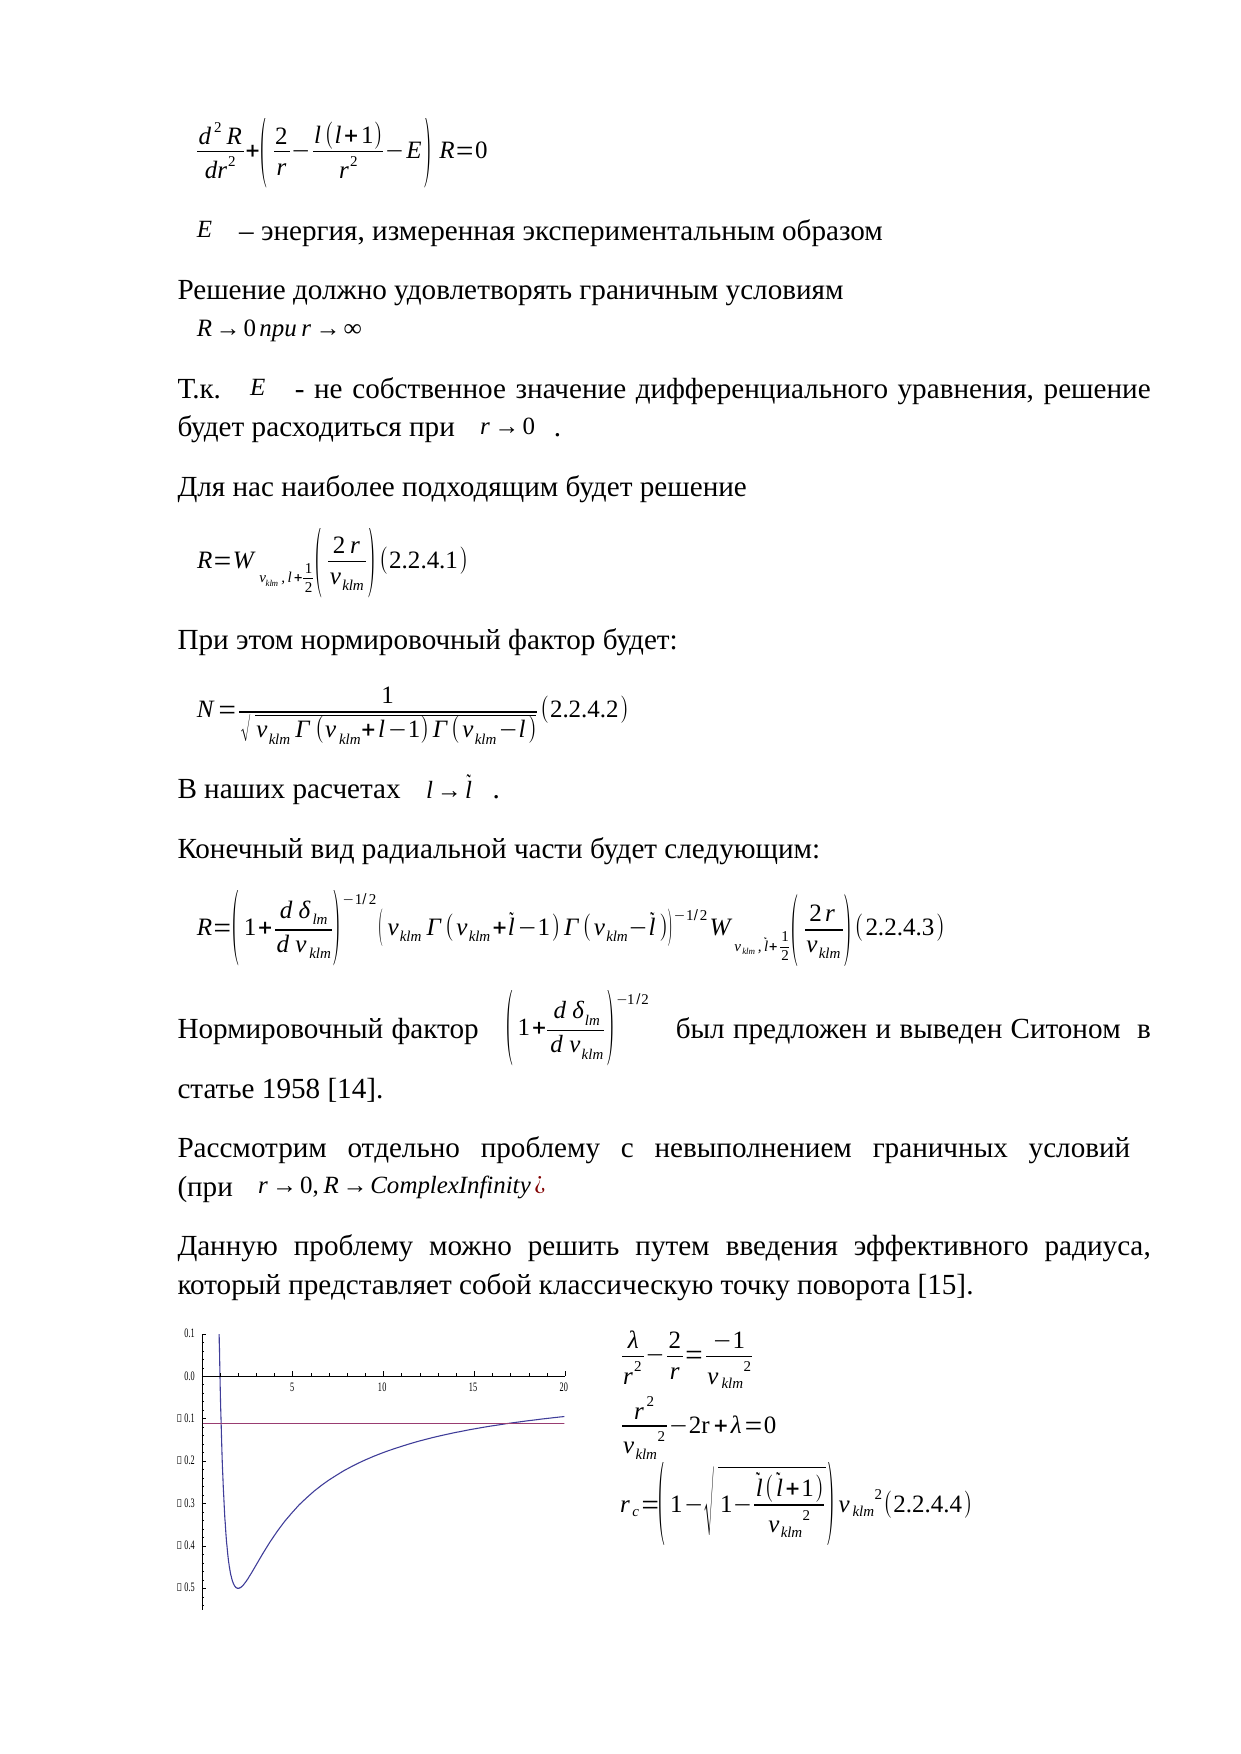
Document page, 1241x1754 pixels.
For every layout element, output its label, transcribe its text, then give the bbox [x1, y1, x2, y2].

table_header [571, 1326, 591, 1611]
table_header [591, 1326, 1163, 1611]
text Т.к. - не собственное значение дифференциального уравнения, решение будет расходиться при . [177, 371, 1152, 443]
table_header [166, 1326, 177, 1611]
text Конечный вид радиальной части будет следующим: [177, 831, 1152, 864]
text В наших расчетах . [177, 772, 1152, 805]
text Решение должно удовлетворять граничным условиям [177, 272, 1152, 346]
text Данную проблему можно решить путем введения эффективного радиуса, который представляет собой классическую точку поворота [15]. [177, 1228, 1152, 1300]
text Нормировочный фактор был предложен и выведен Ситоном в статье 1958 [14]. [177, 991, 1152, 1104]
text При этом нормировочный фактор будет: [177, 622, 1152, 656]
text Рассмотрим отдельно проблему с невыполнением граничных условий (при [177, 1130, 1152, 1202]
text – энергия, измеренная экспериментальным образом [177, 213, 1152, 246]
text Для нас наиболее подходящим будет решение [177, 469, 1152, 502]
